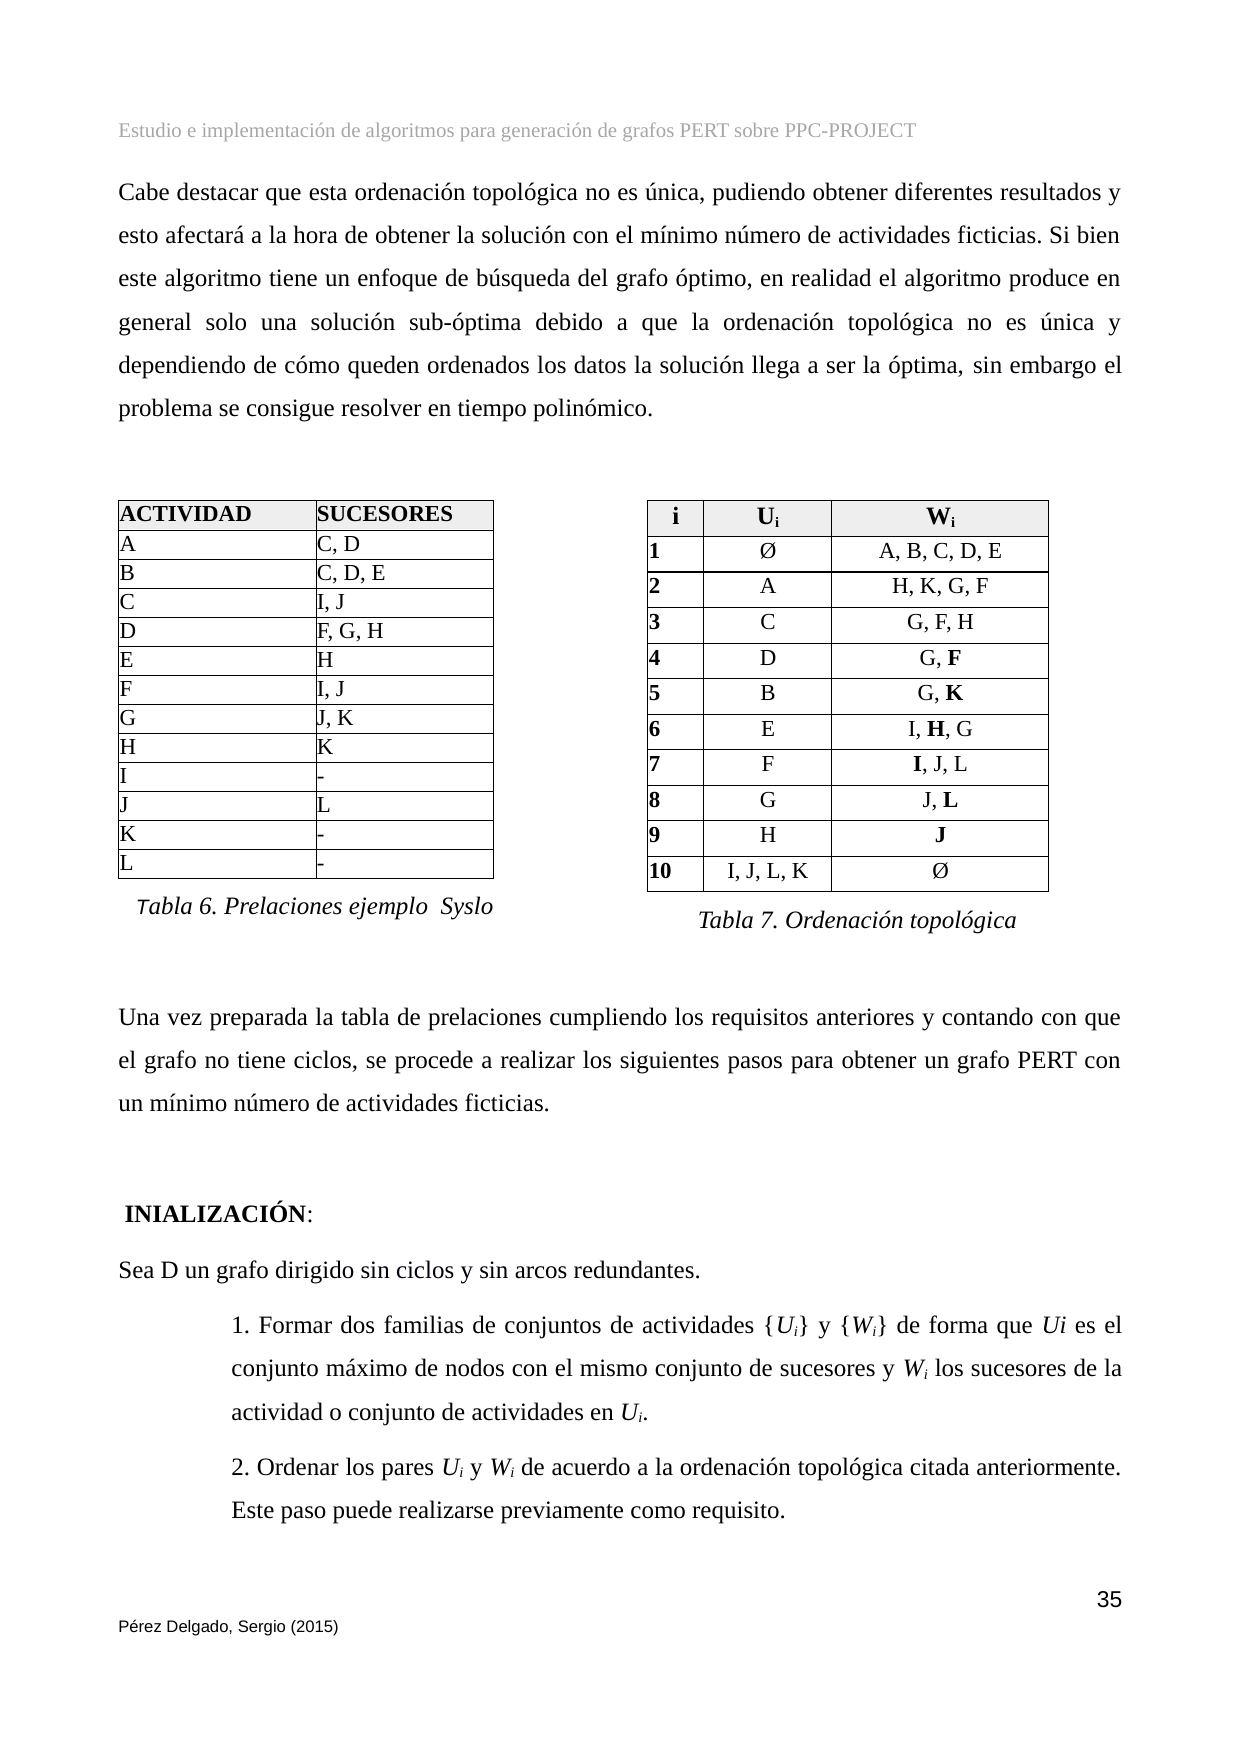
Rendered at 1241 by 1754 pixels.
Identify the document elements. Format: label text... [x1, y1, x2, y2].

table_cell E [704, 715, 831, 749]
table_header Wi [832, 501, 1048, 536]
table_cell L [317, 792, 493, 820]
table_cell 2 [648, 573, 703, 607]
table_cell A, B, C, D, E [832, 537, 1048, 571]
table_cell F [119, 676, 316, 704]
table_cell G [119, 705, 316, 733]
table_cell H, K, G, F [832, 573, 1048, 607]
table_header SUCESORES [317, 501, 493, 529]
table_cell C [119, 589, 316, 617]
list 1. Formar dos familias de conjuntos de actividades {Ui} y {Wi} de forma que Ui es el conjunto máximo de nodos con el mismo conjunto de sucesores y Wi los sucesores de la actividad o conjunto de actividades en Ui. [231, 1310, 1122, 1425]
table_cell J, L [832, 786, 1048, 820]
table_cell Ø [832, 857, 1048, 891]
table_cell Ø [704, 537, 831, 571]
table_cell 10 [648, 857, 703, 891]
text Cabe destacar que esta ordenación topológica no es única, pudiendo obtener diferentes resultados y esto afectará a la hora de obtener la solución con el mínimo número de actividades ficticias. Si bien este algoritmo tiene un enfoque de búsqueda del grafo óptimo, en realidad el algoritmo produce en general solo una solución sub-óptima debido a que la ordenación topológica no es única y dependiendo de cómo queden ordenados los datos la solución llega a ser la óptima, sin embargo el problema se consigue resolver en tiempo polinómico. [118, 177, 1122, 422]
table_cell 8 [648, 786, 703, 820]
table_cell 3 [648, 608, 703, 642]
table_cell 6 [648, 715, 703, 749]
table_cell I, J, L, K [704, 857, 831, 891]
table_cell I, J [317, 589, 493, 617]
table_header ACTIVIDAD [119, 501, 316, 529]
table_cell I, H, G [832, 715, 1048, 749]
table_cell C, D, E [317, 560, 493, 588]
table_cell G, K [832, 679, 1048, 713]
table_header Ui [704, 501, 831, 536]
table_cell 4 [648, 644, 703, 678]
table_header i [648, 501, 703, 536]
table_cell G, F [832, 644, 1048, 678]
table_cell C [704, 608, 831, 642]
table_cell I [119, 763, 316, 791]
table_cell A [119, 531, 316, 558]
table_cell K [317, 734, 493, 762]
table_cell D [704, 644, 831, 678]
text Una vez preparada la tabla de prelaciones cumpliendo los requisitos anteriores y contando con que el grafo no tiene ciclos, se procede a realizar los siguientes pasos para obtener un grafo PERT con un mínimo número de actividades ficticias. [118, 1002, 1122, 1117]
table_cell K [119, 821, 316, 849]
table_cell E [119, 647, 316, 675]
list 2. Ordenar los pares Ui y Wi de acuerdo a la ordenación topológica citada anteriormente. Este paso puede realizarse previamente como requisito. [231, 1452, 1122, 1524]
table_cell B [119, 560, 316, 588]
table_cell G [704, 786, 831, 820]
table_header Tabla 7. Ordenación topológica [621, 500, 1116, 946]
table_cell F, G, H [317, 618, 493, 646]
table_cell F [704, 750, 831, 784]
table_cell L [119, 850, 316, 878]
table_cell 1 [648, 537, 703, 571]
table_cell J [832, 821, 1048, 856]
table_cell B [704, 679, 831, 713]
table_cell H [317, 647, 493, 675]
table_cell 9 [648, 821, 703, 856]
table_cell J, K [317, 705, 493, 733]
table_cell - [317, 821, 493, 849]
table_header Tabla 6. Prelaciones ejemplo Syslo [117, 500, 621, 946]
table_cell D [119, 618, 316, 646]
text INIALIZACIÓN: [118, 1199, 1122, 1228]
table_cell 5 [648, 679, 703, 713]
table_cell A [704, 573, 831, 607]
text Sea D un grafo dirigido sin ciclos y sin arcos redundantes. [118, 1255, 1122, 1283]
table_cell J [119, 792, 316, 820]
table_cell I, J, L [832, 750, 1048, 784]
table_cell G, F, H [832, 608, 1048, 642]
table_cell I, J [317, 676, 493, 704]
table_cell 7 [648, 750, 703, 784]
table_cell - [317, 763, 493, 791]
table_cell C, D [317, 531, 493, 558]
table_cell - [317, 850, 493, 878]
table_cell H [119, 734, 316, 762]
table_cell H [704, 821, 831, 856]
